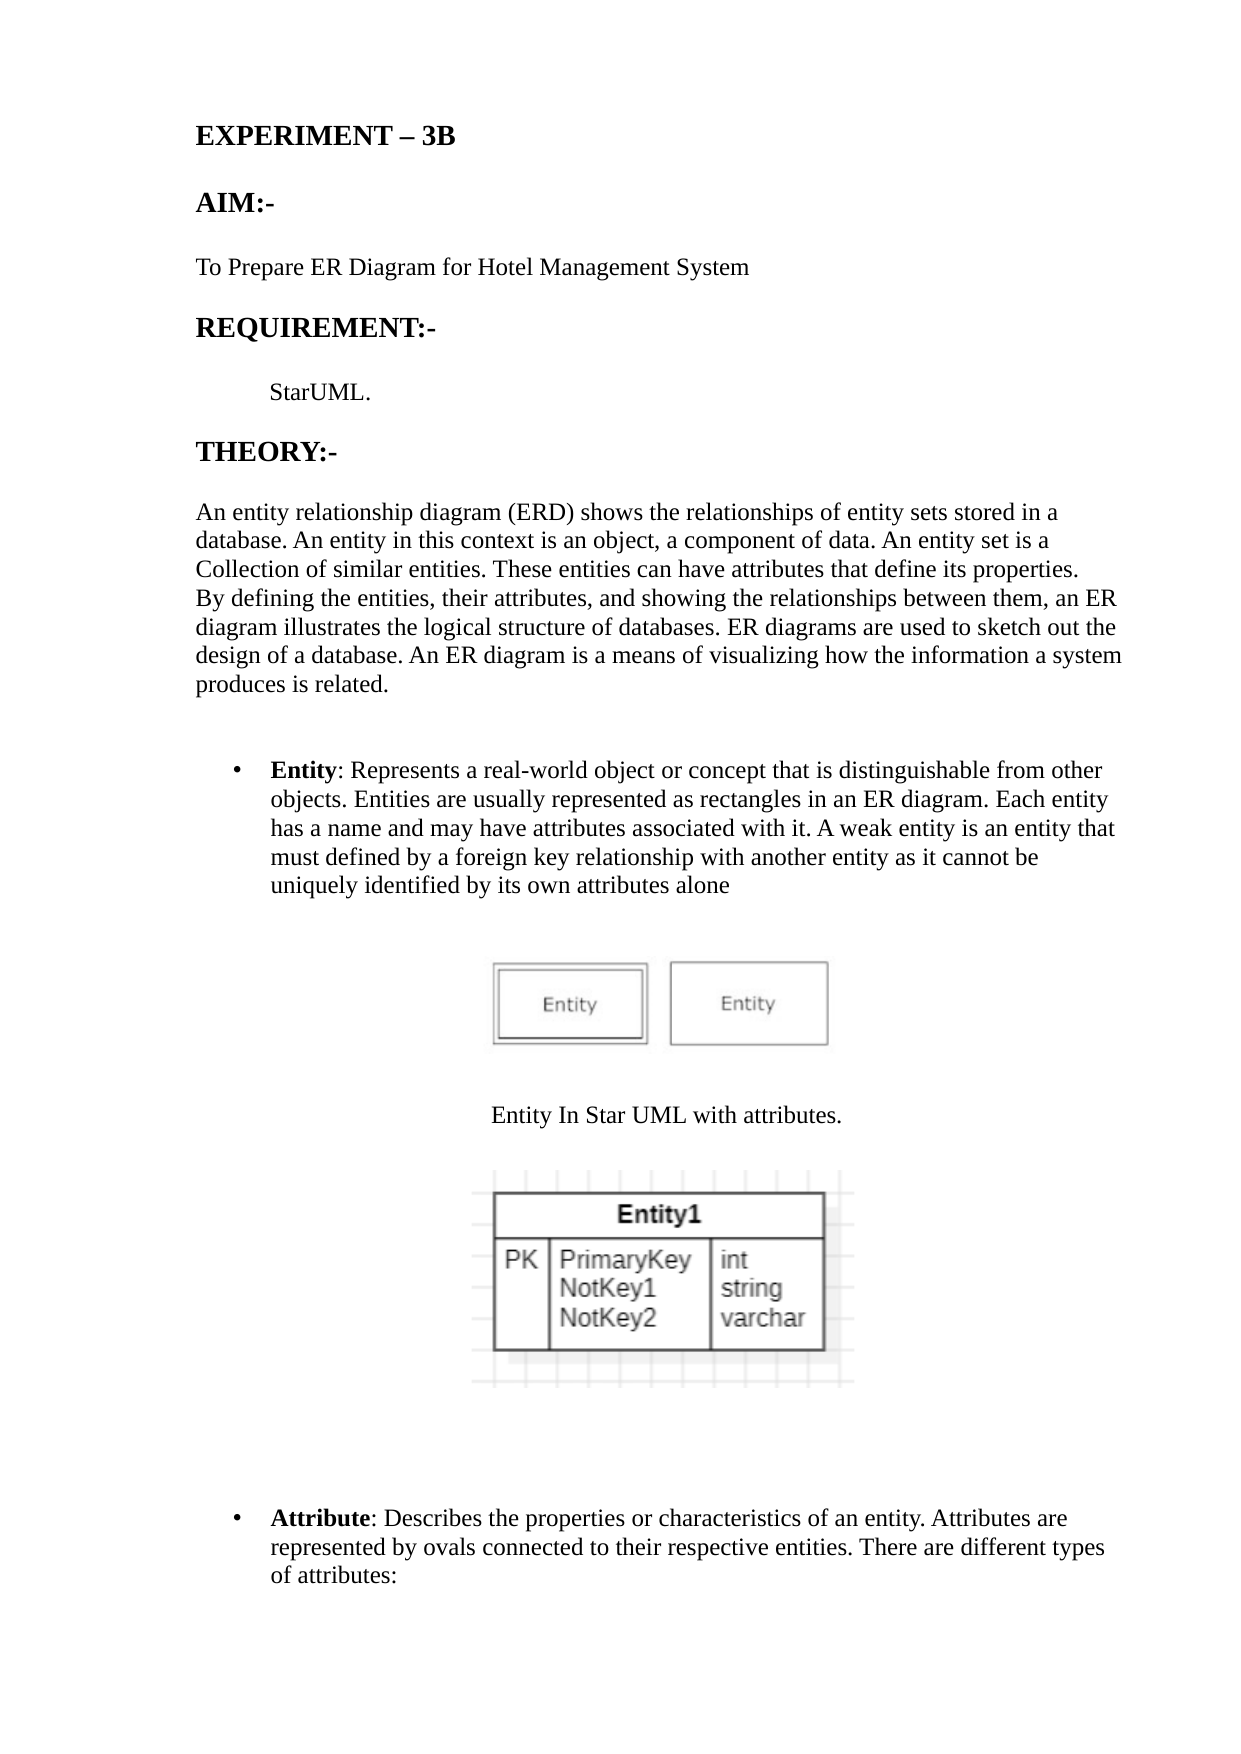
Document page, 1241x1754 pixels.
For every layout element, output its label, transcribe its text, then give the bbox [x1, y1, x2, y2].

text Collection of similar entities. These entities can have attributes that define its properties. [195, 554, 1123, 583]
text REQUIREMENT:- [195, 310, 1123, 343]
text StarUML. [195, 377, 1123, 406]
list Attribute: Describes the properties or characteristics of an entity. Attributes are represented by ovals connected to their respective entities. There are different types of attributes: [233, 1503, 1123, 1589]
picture [475, 956, 844, 1057]
text By defining the entities, their attributes, and showing the relationships between them, an ER diagram illustrates the logical structure of databases. ER diagrams are used to sketch out the design of a database. An ER diagram is a means of visualizing how the information a system produces is related. [195, 583, 1123, 698]
picture [471, 1170, 855, 1388]
text THEORY:- [195, 434, 1123, 468]
text Entity In Star UML with attributes. [195, 1100, 1123, 1129]
text EXPERIMENT – 3B [195, 118, 1123, 152]
list Entity: Represents a real-world object or concept that is distinguishable from other objects. Entities are usually represented as rectangles in an ER diagram. Each entity has a name and may have attributes associated with it. A weak entity is an entity that must defined by a foreign key relationship with another entity as it cannot be uniquely identified by its own attributes alone [233, 755, 1123, 899]
text An entity relationship diagram (ERD) shows the relationships of entity sets stored in a [195, 497, 1123, 525]
text To Prepare ER Diagram for Hotel Management System [195, 252, 1123, 281]
text AIM:- [195, 185, 1123, 219]
text database. An entity in this context is an object, a component of data. An entity set is a [195, 525, 1123, 554]
